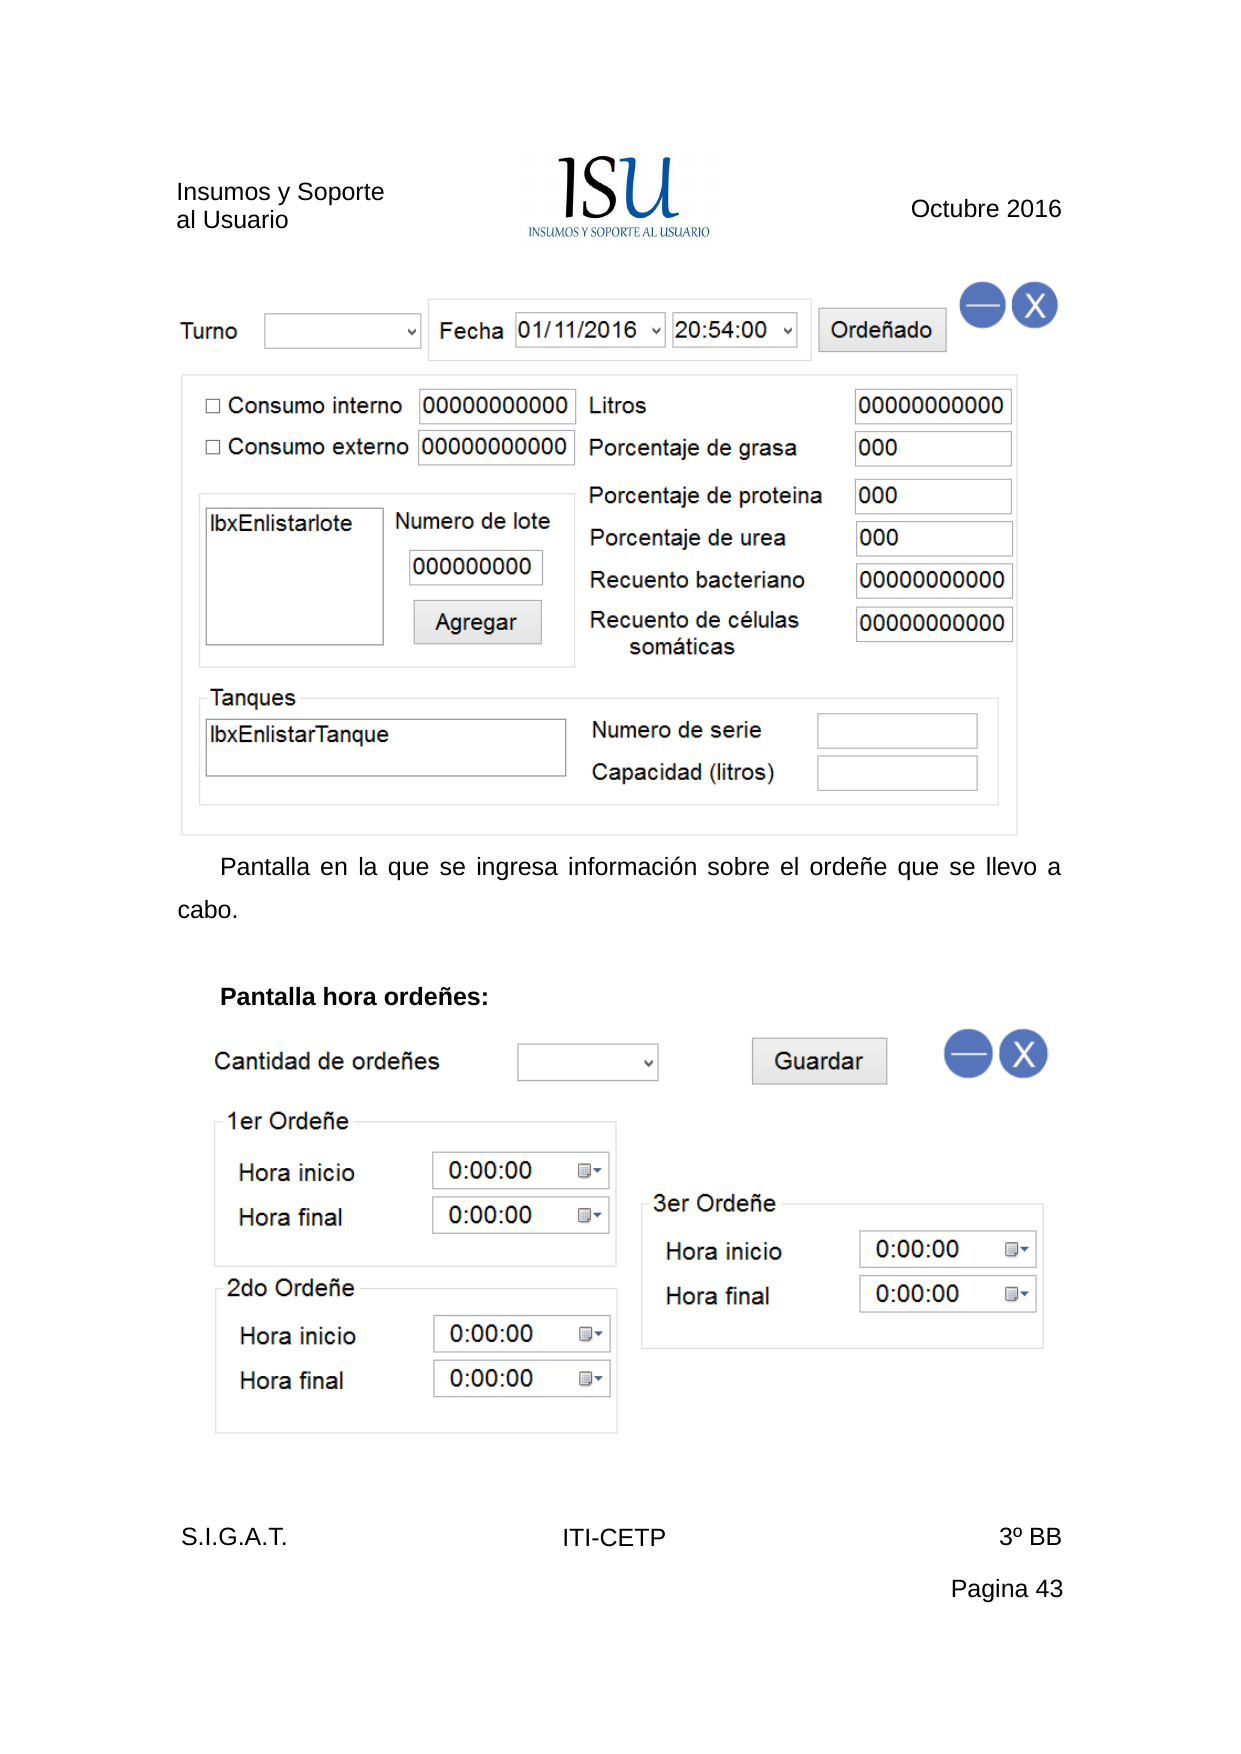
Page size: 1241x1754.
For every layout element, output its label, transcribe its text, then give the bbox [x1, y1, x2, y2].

text Pantalla hora ordeñes: [177, 982, 1063, 1010]
picture [517, 138, 723, 252]
text Pantalla en la que se ingresa información sobre el ordeñe que se llevo a cabo. [177, 838, 1063, 924]
